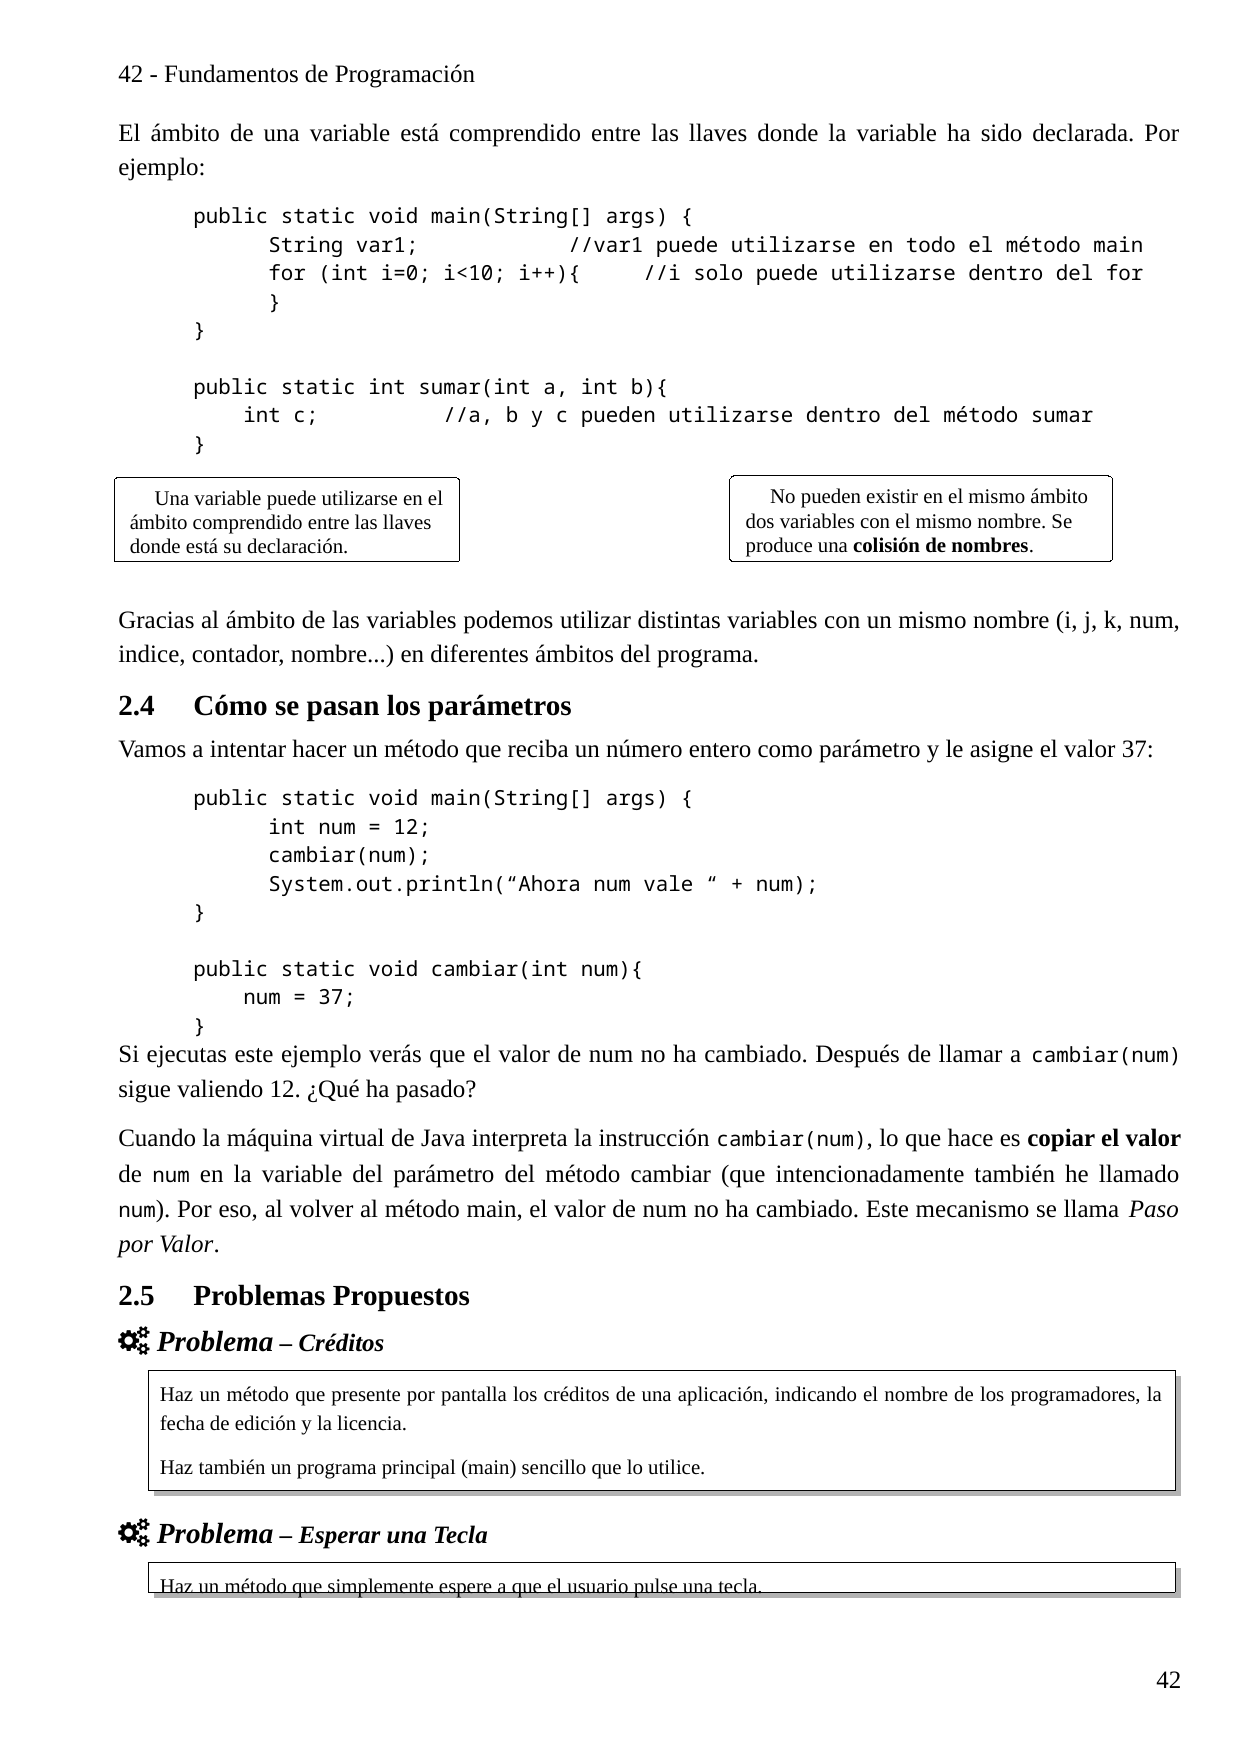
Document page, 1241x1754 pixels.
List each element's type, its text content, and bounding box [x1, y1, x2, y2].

text int c; //a, b y c pueden utilizarse dentro del método sumar } [118, 401, 1181, 457]
text  Problema – Esperar una Tecla [118, 1516, 1181, 1549]
subtitle Problemas Propuestos [118, 1278, 1181, 1312]
text Haz también un programa principal (main) sencillo que lo utilice. [149, 1443, 1175, 1490]
text } [118, 897, 1181, 926]
text public static void main(String[] args) { [118, 783, 1181, 812]
text } [118, 1011, 1181, 1039]
text Haz un método que presente por pantalla los créditos de una aplicación, indicando el nombre de los programadores, la fecha de edición y la licencia. [149, 1371, 1175, 1435]
text cambiar(num); [118, 840, 1181, 869]
text Cuando la máquina virtual de Java interpreta la instrucción cambiar(num), lo que hace es copiar el valor de num en la variable del parámetro del método cambiar (que intencionadamente también he llamado num). Por eso, al volver al método main, el valor de num no ha cambiado. Este mecanismo se llama Paso por Valor. [118, 1123, 1181, 1258]
text int num = 12; [118, 812, 1181, 840]
text Haz un método que simplemente espere a que el usuario pulse una tecla. [149, 1563, 1175, 1592]
text num = 37; [118, 982, 1181, 1011]
text } [118, 315, 1181, 344]
text Si ejecutas este ejemplo verás que el valor de num no ha cambiado. Después de llamar a cambiar(num) sigue valiendo 12. ¿Qué ha pasado? [118, 1039, 1181, 1103]
subtitle Cómo se pasan los parámetros [118, 688, 1181, 722]
text public static int sumar(int a, int b){ [118, 372, 1181, 401]
text public static void main(String[] args) { [118, 202, 1181, 230]
text Vamos a intentar hacer un método que reciba un número entero como parámetro y le asigne el valor 37: [118, 734, 1181, 763]
text System.out.println(“Ahora num vale “ + num); [118, 869, 1181, 897]
text String var1; //var1 puede utilizarse en todo el método main for (int i=0; i<10; i++){ //i solo puede utilizarse dentro del for } [118, 230, 1181, 315]
text  Problema – Créditos [118, 1324, 1181, 1358]
text Gracias al ámbito de las variables podemos utilizar distintas variables con un mismo nombre (i, j, k, num, indice, contador, nombre...) en diferentes ámbitos del programa. [118, 605, 1181, 668]
text public static void cambiar(int num){ [118, 954, 1181, 982]
text El ámbito de una variable está comprendido entre las llaves donde la variable ha sido declarada. Por ejemplo: [118, 118, 1181, 181]
